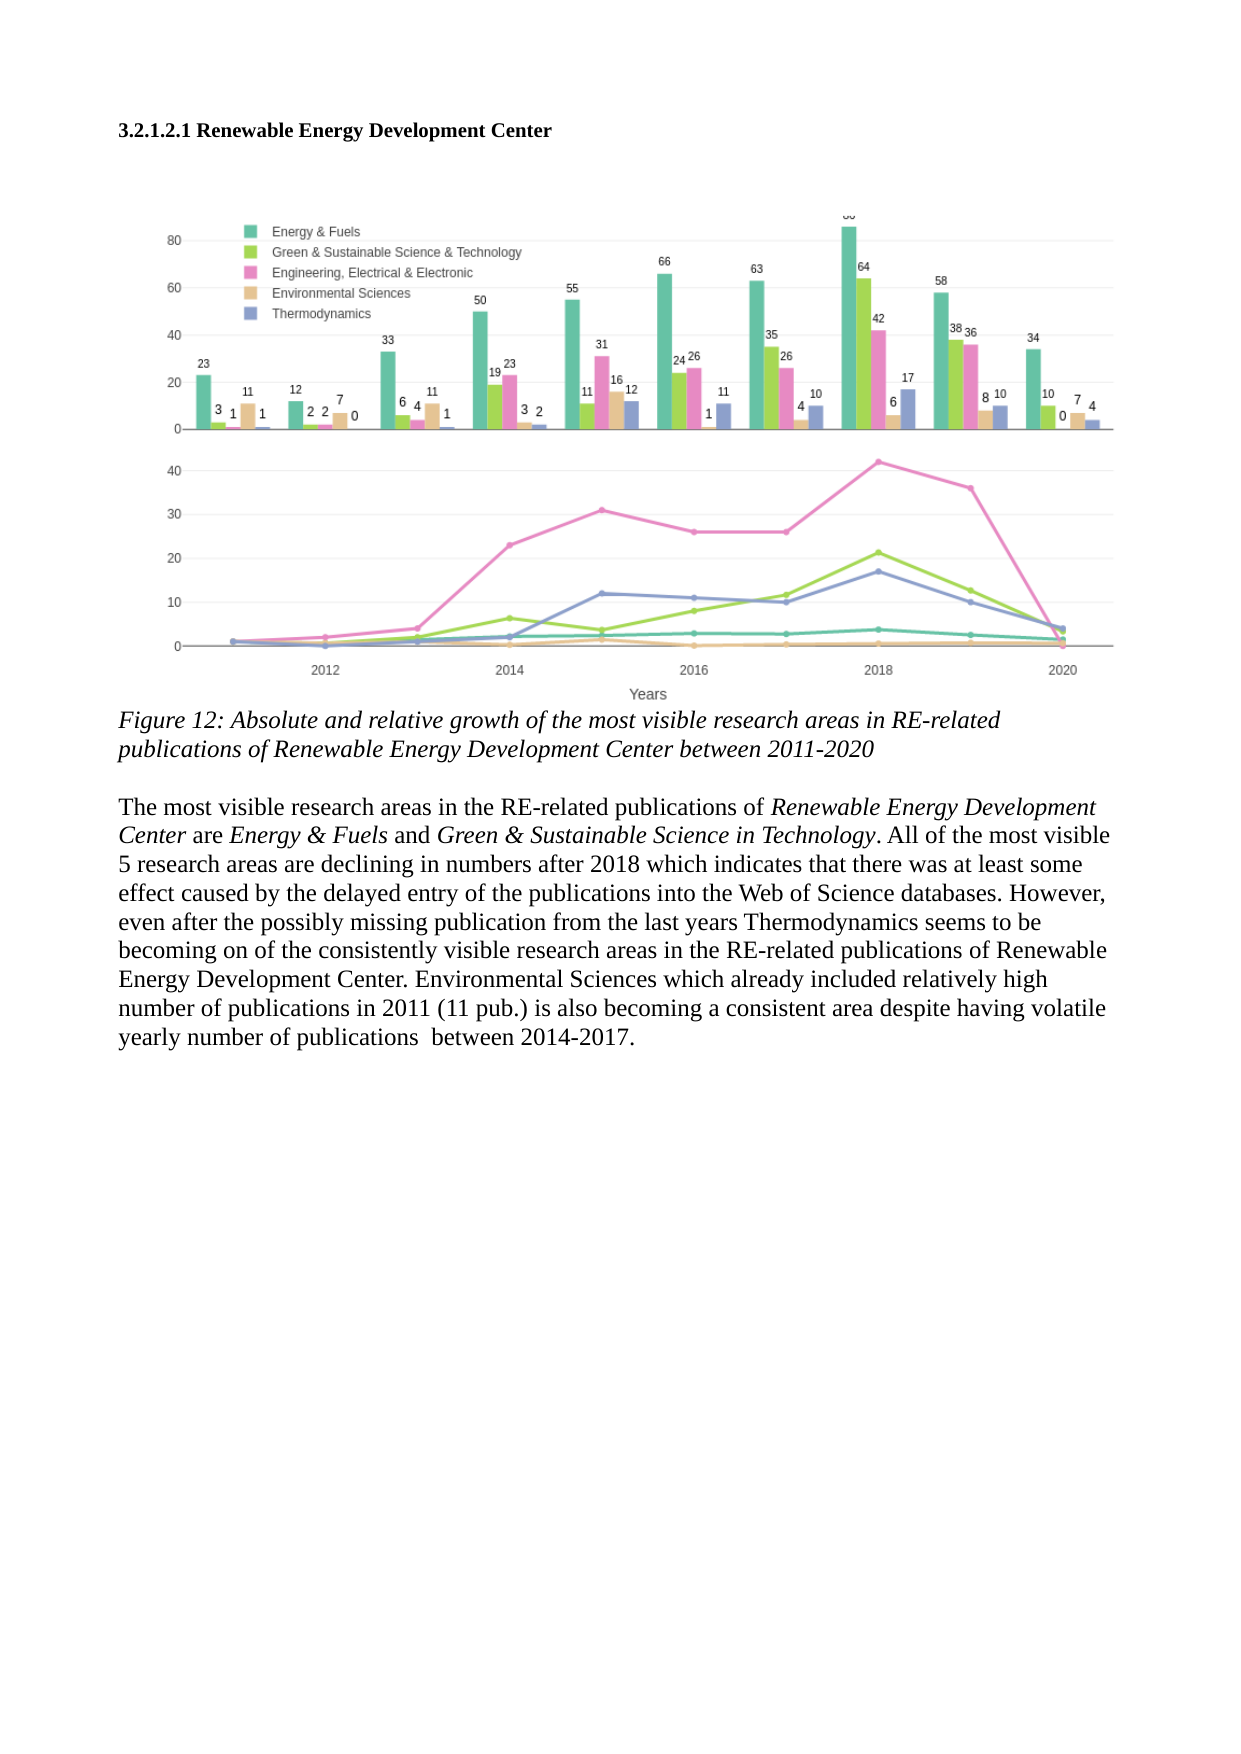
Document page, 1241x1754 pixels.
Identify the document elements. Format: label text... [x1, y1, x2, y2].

text Figure 12: Absolute and relative growth of the most visible research areas in RE-related publications of Renewable Energy Development Center between 2011-2020 [118, 706, 1122, 763]
text The most visible research areas in the RE-related publications of Renewable Energy Development Center are Energy & Fuels and Green & Sustainable Science in Technology. All of the most visible 5 research areas are declining in numbers after 2018 which indicates that there was at least some effect caused by the delayed entry of the publications into the Web of Science databases. However, even after the possibly missing publication from the last years Thermodynamics seems to be becoming on of the consistently visible research areas in the RE-related publications of Renewable Energy Development Center. Environmental Sciences which already included relatively high number of publications in 2011 (11 pub.) is also becoming a consistent area despite having volatile yearly number of publications between 2014-2017. [118, 792, 1122, 1051]
subtitle 3.2.1.2.1 Renewable Energy Development Center [118, 118, 1122, 142]
picture [118, 189, 1123, 706]
